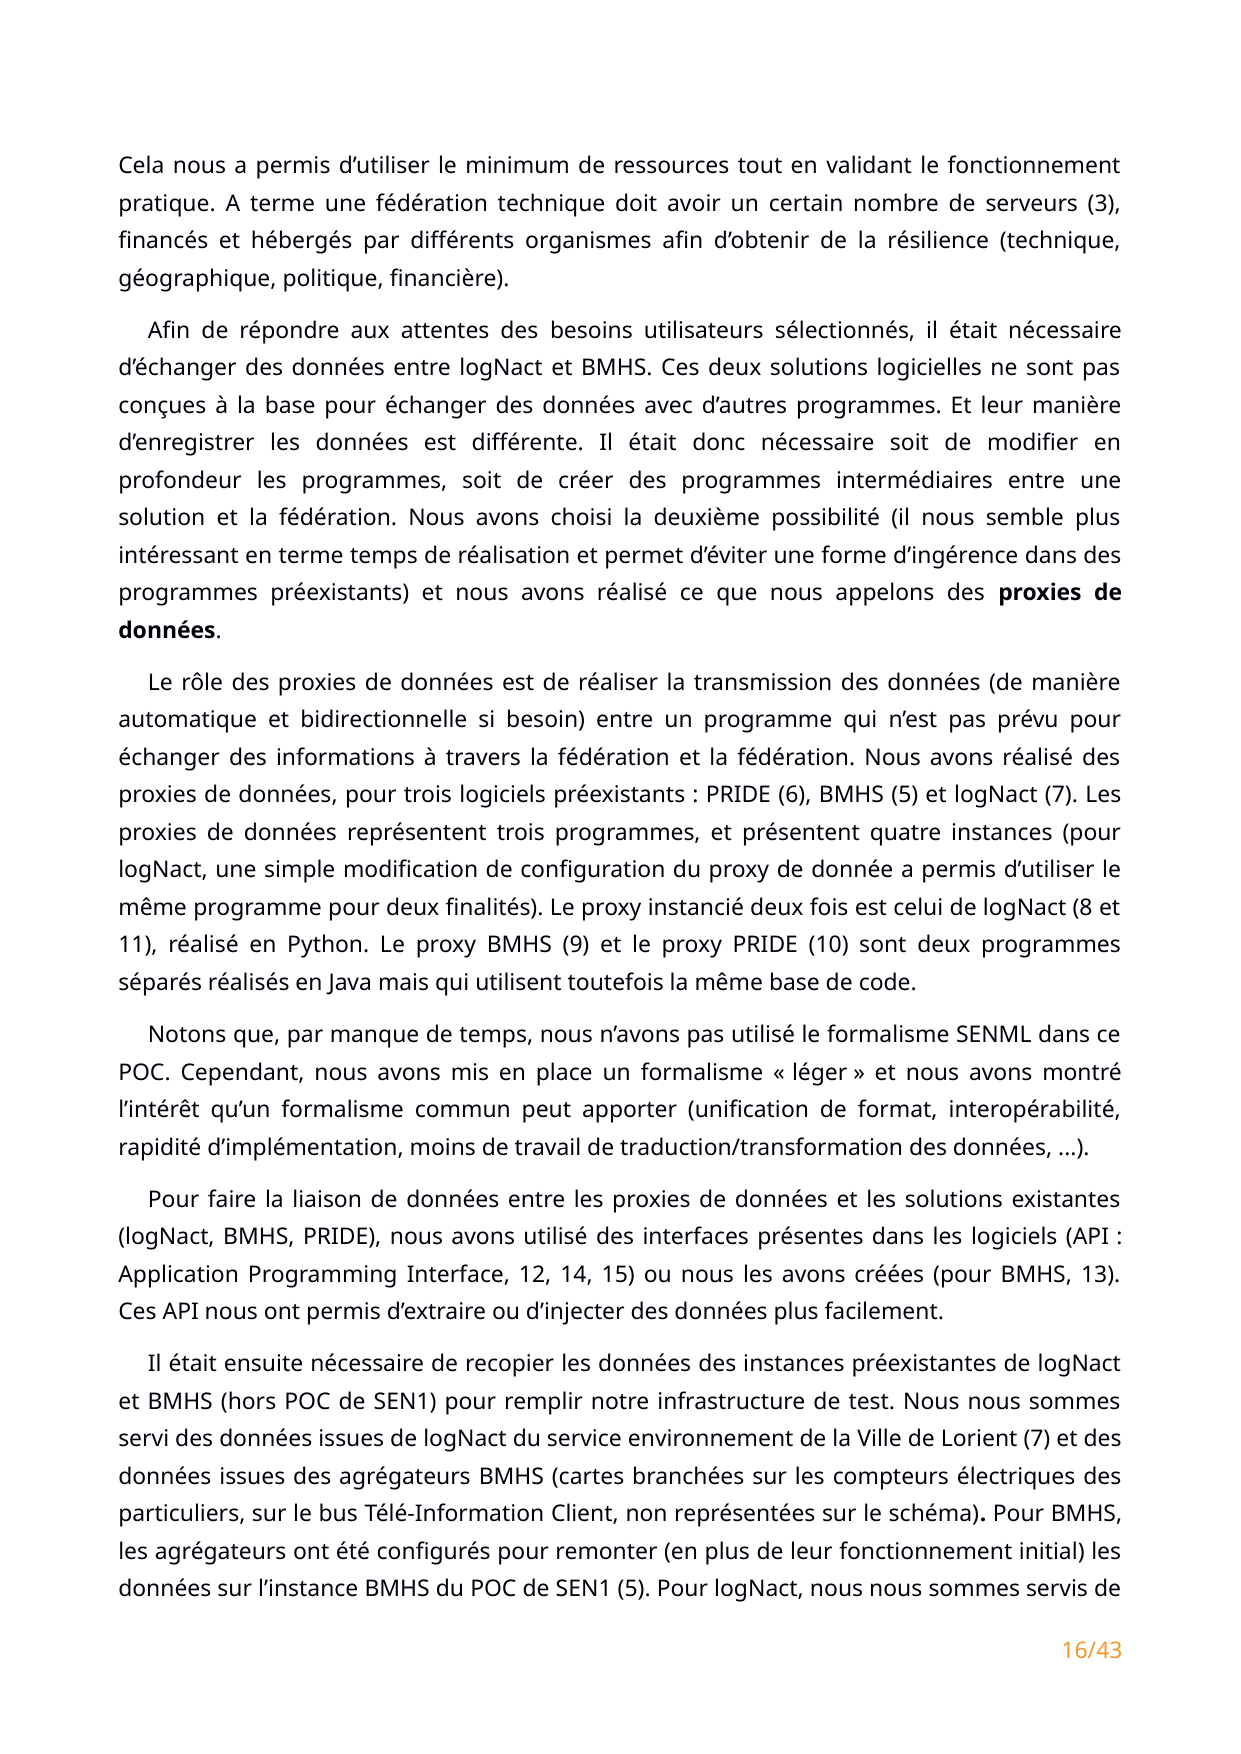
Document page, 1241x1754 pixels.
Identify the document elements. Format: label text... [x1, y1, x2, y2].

text Le rôle des proxies de données est de réaliser la transmission des données (de manière automatique et bidirectionnelle si besoin) entre un programme qui n’est pas prévu pour échanger des informations à travers la fédération et la fédération. Nous avons réalisé des proxies de données, pour trois logiciels préexistants : PRIDE (6), BMHS (5) et logNact (7). Les proxies de données représentent trois programmes, et présentent quatre instances (pour logNact, une simple modification de configuration du proxy de donnée a permis d’utiliser le même programme pour deux finalités). Le proxy instancié deux fois est celui de logNact (8 et 11), réalisé en Python. Le proxy BMHS (9) et le proxy PRIDE (10) sont deux programmes séparés réalisés en Java mais qui utilisent toutefois la même base de code. [118, 666, 1122, 997]
text Notons que, par manque de temps, nous n’avons pas utilisé le formalisme SENML dans ce POC. Cependant, nous avons mis en place un formalisme « léger » et nous avons montré l’intérêt qu’un formalisme commun peut apporter (unification de format, interopérabilité, rapidité d’implémentation, moins de travail de traduction/transformation des données, ...). [118, 1018, 1122, 1162]
text Cela nous a permis d’utiliser le minimum de ressources tout en validant le fonctionnement pratique. A terme une fédération technique doit avoir un certain nombre de serveurs (3), financés et hébergés par différents organismes afin d’obtenir de la résilience (technique, géographique, politique, financière). [118, 149, 1122, 293]
text Il était ensuite nécessaire de recopier les données des instances préexistantes de logNact et BMHS (hors POC de SEN1) pour remplir notre infrastructure de test. Nous nous sommes servi des données issues de logNact du service environnement de la Ville de Lorient (7) et des données issues des agrégateurs BMHS (cartes branchées sur les compteurs électriques des particuliers, sur le bus Télé-Information Client, non représentées sur le schéma). Pour BMHS, les agrégateurs ont été configurés pour remonter (en plus de leur fonctionnement initial) les données sur l’instance BMHS du POC de SEN1 (5). Pour logNact, nous nous sommes servis de [118, 1347, 1122, 1603]
text Afin de répondre aux attentes des besoins utilisateurs sélectionnés, il était nécessaire d’échanger des données entre logNact et BMHS. Ces deux solutions logicielles ne sont pas conçues à la base pour échanger des données avec d’autres programmes. Et leur manière d’enregistrer les données est différente. Il était donc nécessaire soit de modifier en profondeur les programmes, soit de créer des programmes intermédiaires entre une solution et la fédération. Nous avons choisi la deuxième possibilité (il nous semble plus intéressant en terme temps de réalisation et permet d’éviter une forme d’ingérence dans des programmes préexistants) et nous avons réalisé ce que nous appelons des proxies de données. [118, 314, 1122, 645]
text Pour faire la liaison de données entre les proxies de données et les solutions existantes (logNact, BMHS, PRIDE), nous avons utilisé des interfaces présentes dans les logiciels (API : Application Programming Interface, 12, 14, 15) ou nous les avons créées (pour BMHS, 13). Ces API nous ont permis d’extraire ou d’injecter des données plus facilement. [118, 1183, 1122, 1326]
